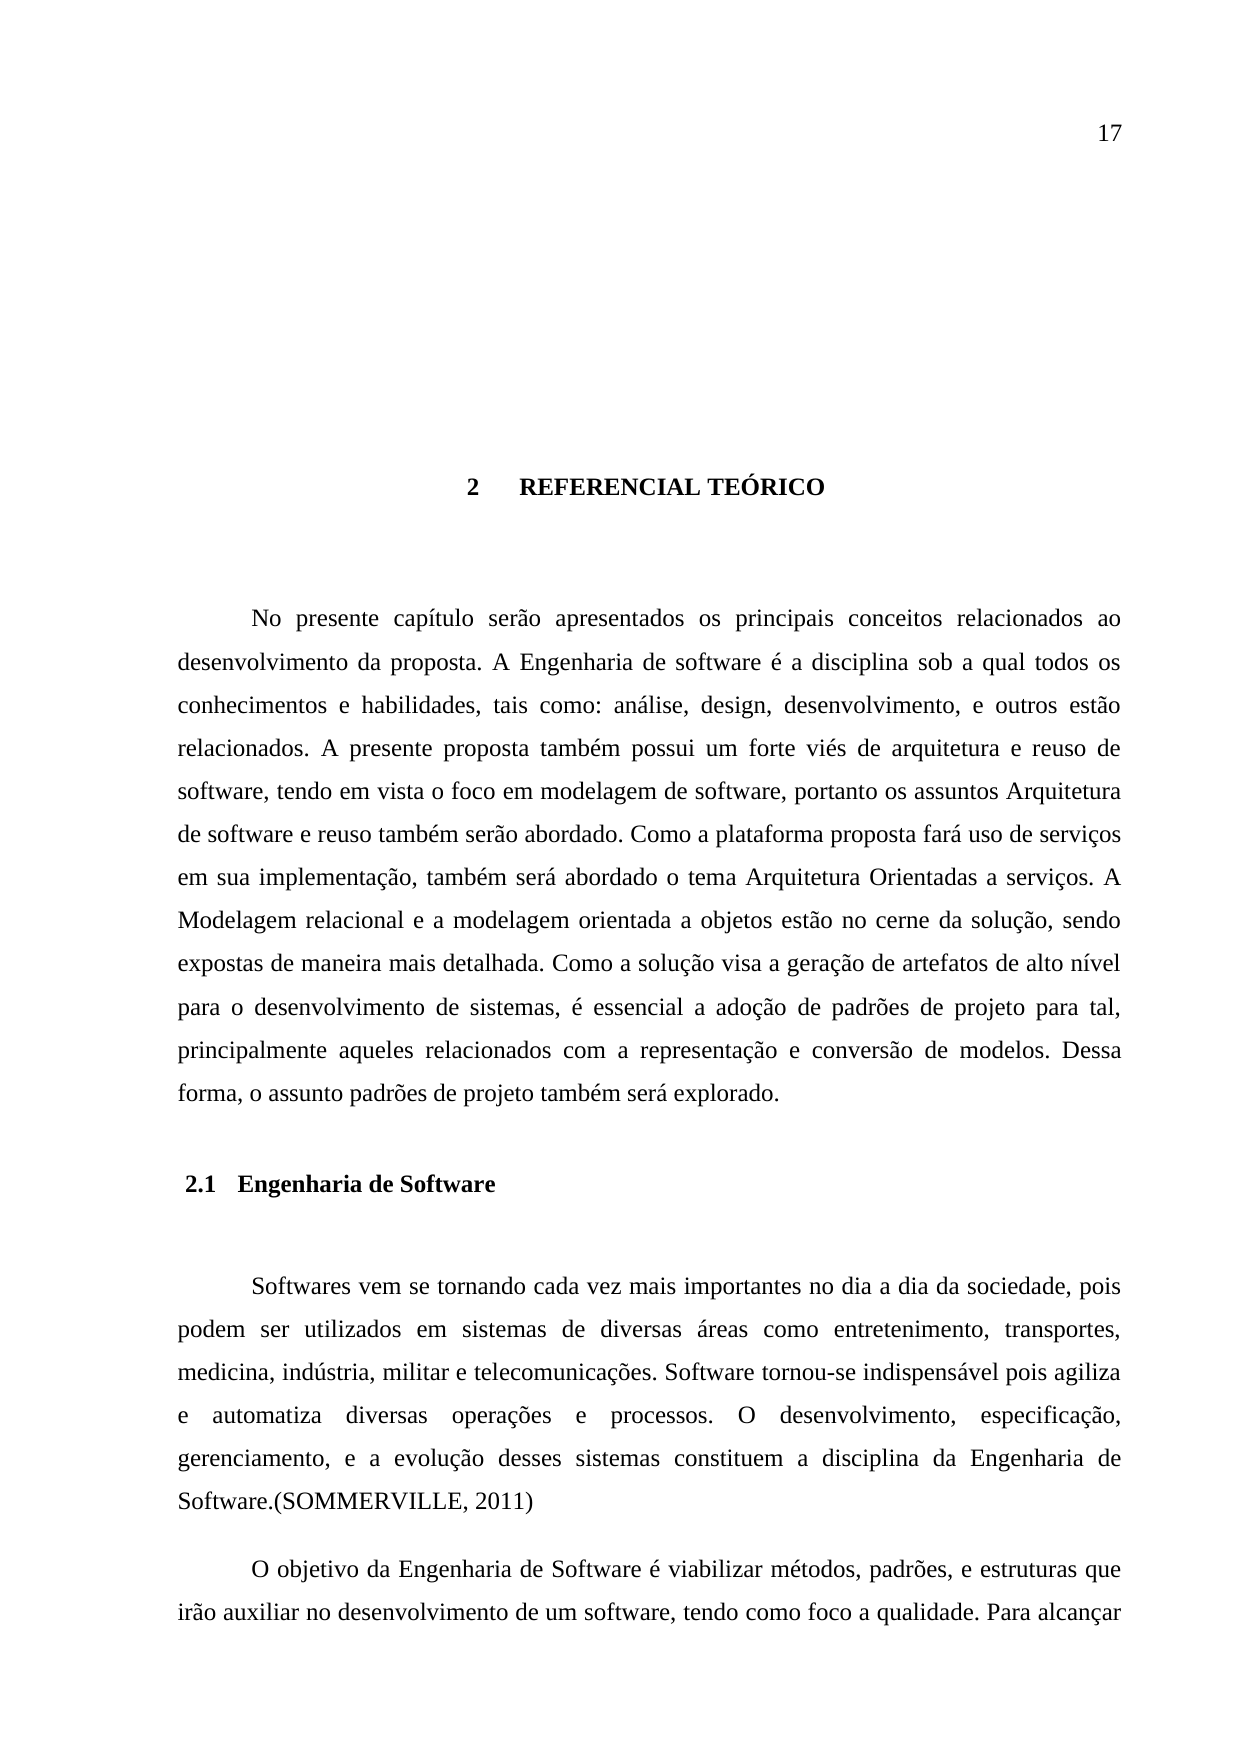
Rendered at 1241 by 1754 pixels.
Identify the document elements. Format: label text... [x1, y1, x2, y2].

list Engenharia de Software [185, 1169, 1122, 1198]
text Softwares vem se tornando cada vez mais importantes no dia a dia da sociedade, pois podem ser utilizados em sistemas de diversas áreas como entretenimento, transportes, medicina, indústria, militar e telecomunicações. Software tornou-se indispensável pois agiliza e automatiza diversas operações e processos. O desenvolvimento, especificação, gerenciamento, e a evolução desses sistemas constituem a disciplina da Engenharia de Software.(SOMMERVILLE, 2011) [177, 1271, 1122, 1515]
text O objetivo da Engenharia de Software é viabilizar métodos, padrões, e estruturas que irão auxiliar no desenvolvimento de um software, tendo como foco a qualidade. Para alcançar [177, 1554, 1122, 1626]
text No presente capítulo serão apresentados os principais conceitos relacionados ao desenvolvimento da proposta. A Engenharia de software é a disciplina sob a qual todos os conhecimentos e habilidades, tais como: análise, design, desenvolvimento, e outros estão relacionados. A presente proposta também possui um forte viés de arquitetura e reuso de software, tendo em vista o foco em modelagem de software, portanto os assuntos Arquitetura de software e reuso também serão abordado. Como a plataforma proposta fará uso de serviços em sua implementação, também será abordado o tema Arquitetura Orientadas a serviços. A Modelagem relacional e a modelagem orientada a objetos estão no cerne da solução, sendo expostas de maneira mais detalhada. Como a solução visa a geração de artefatos de alto nível para o desenvolvimento de sistemas, é essencial a adoção de padrões de projeto para tal, principalmente aqueles relacionados com a representação e conversão de modelos. Dessa forma, o assunto padrões de projeto também será explorado. [177, 603, 1122, 1107]
list REFERENCIAL TEÓRICO [170, 472, 1122, 501]
